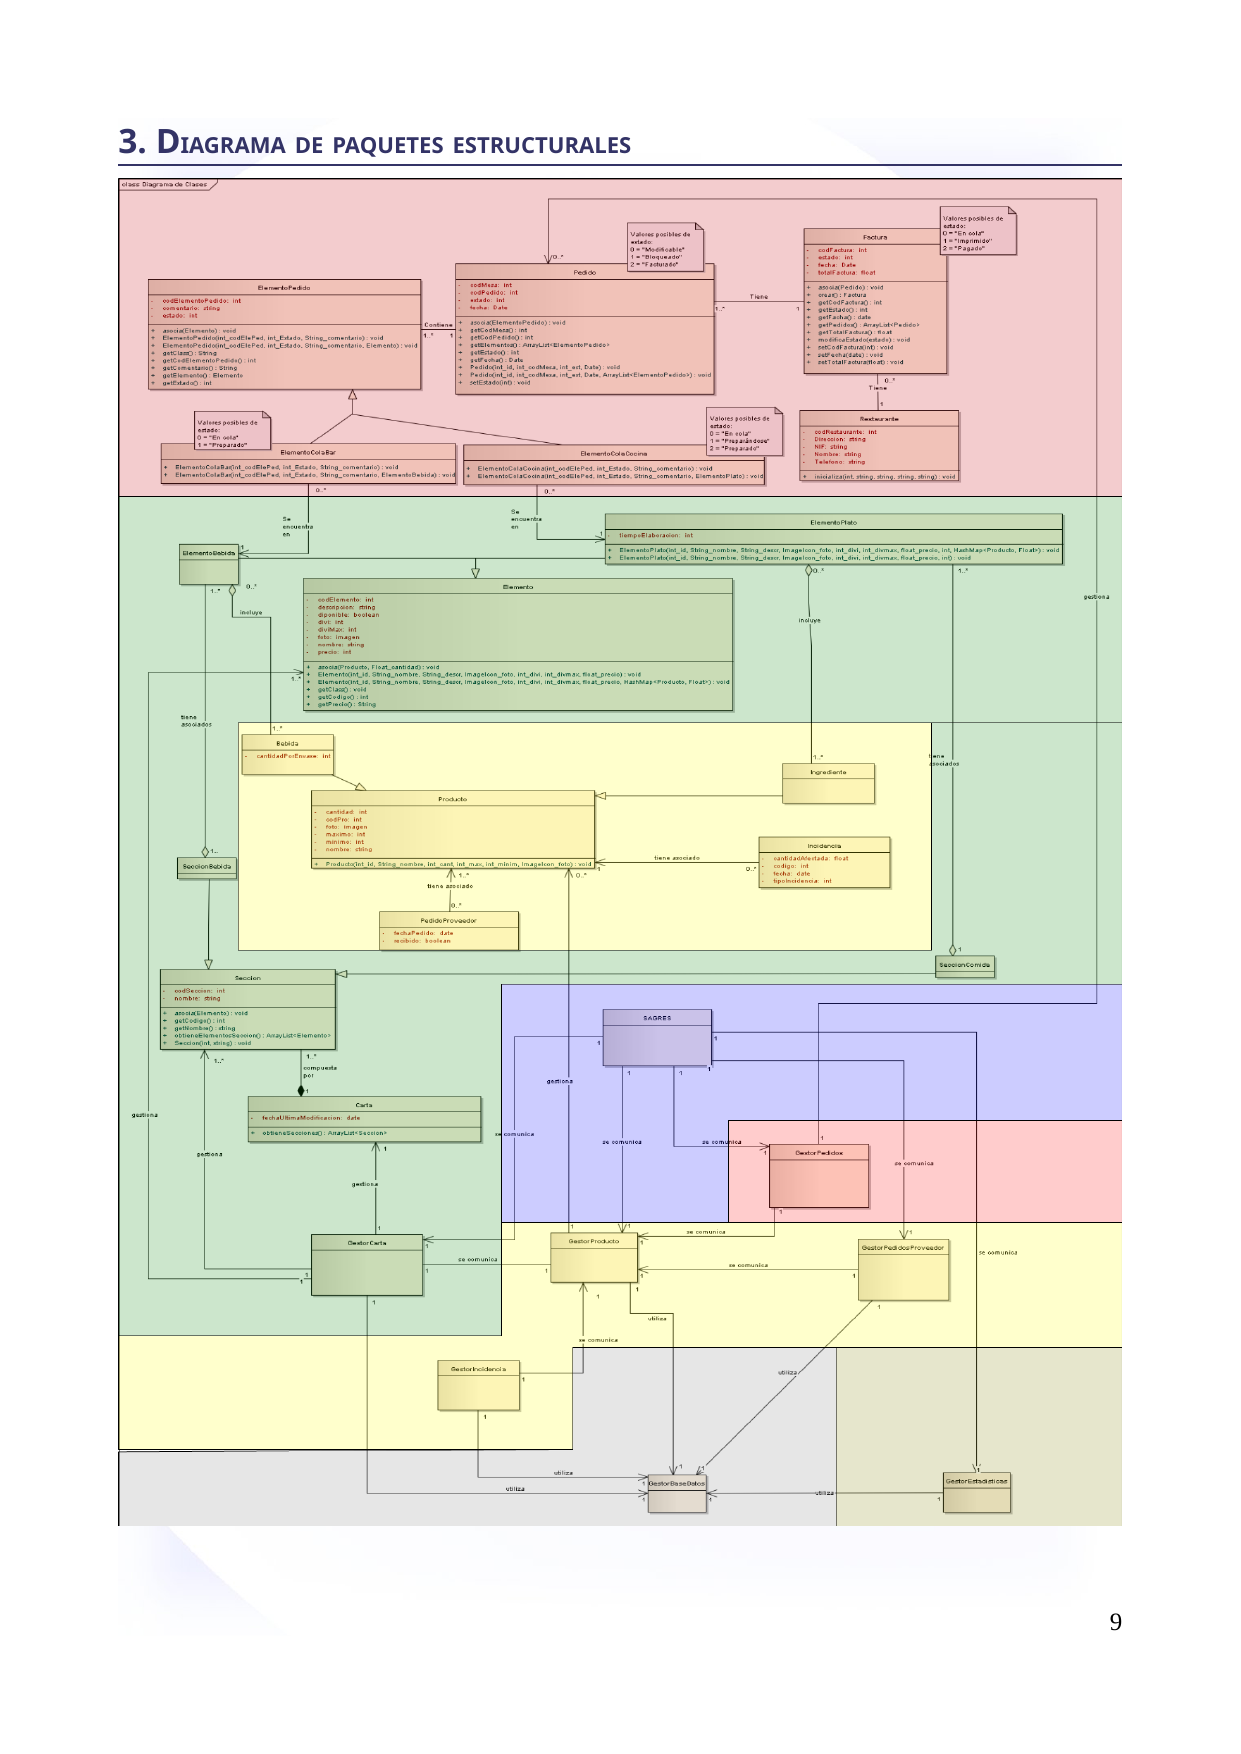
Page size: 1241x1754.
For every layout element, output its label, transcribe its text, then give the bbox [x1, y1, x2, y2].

subtitle 3. Diagrama de paquetes estructurales [118, 118, 1122, 164]
picture [118, 166, 1122, 1636]
